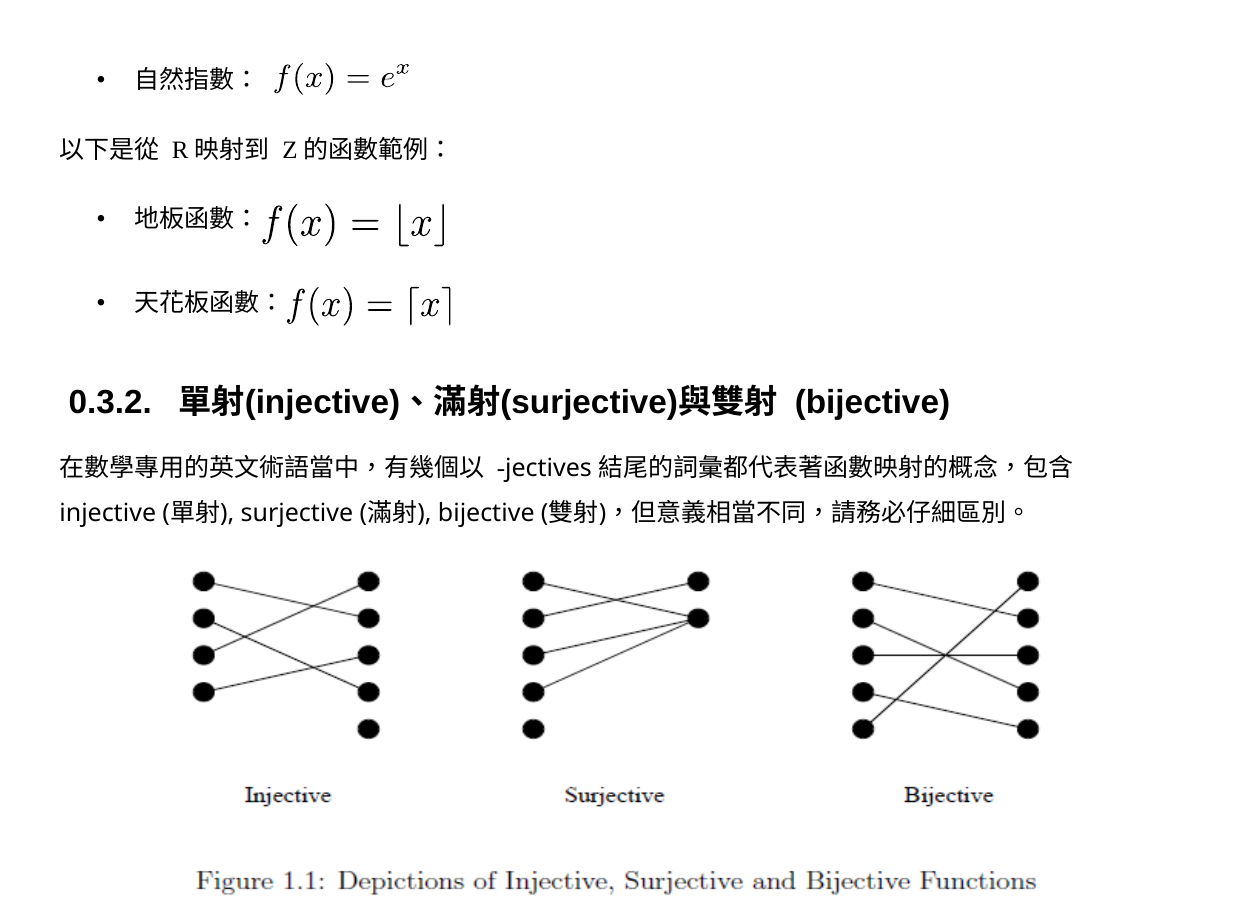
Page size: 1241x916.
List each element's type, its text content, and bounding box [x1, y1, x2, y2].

list 地板函數： [97, 199, 1181, 250]
text 以下是從 R 映射到 Z 的函數範例： [59, 130, 1181, 166]
subtitle 單射(injective)、滿射(surjective)與雙射 (bijective) [59, 374, 1181, 423]
list 天花板函數： [97, 282, 1181, 329]
text 在數學專用的英文術語當中，有幾個以 -jectives 結尾的詞彙都代表著函數映射的概念，包含 injective (單射), surjective (滿射), bijective (雙射)，但意義相當不同，請務必仔細區別。 [59, 447, 1181, 529]
list 自然指數： [97, 59, 1181, 97]
picture [181, 562, 1059, 903]
